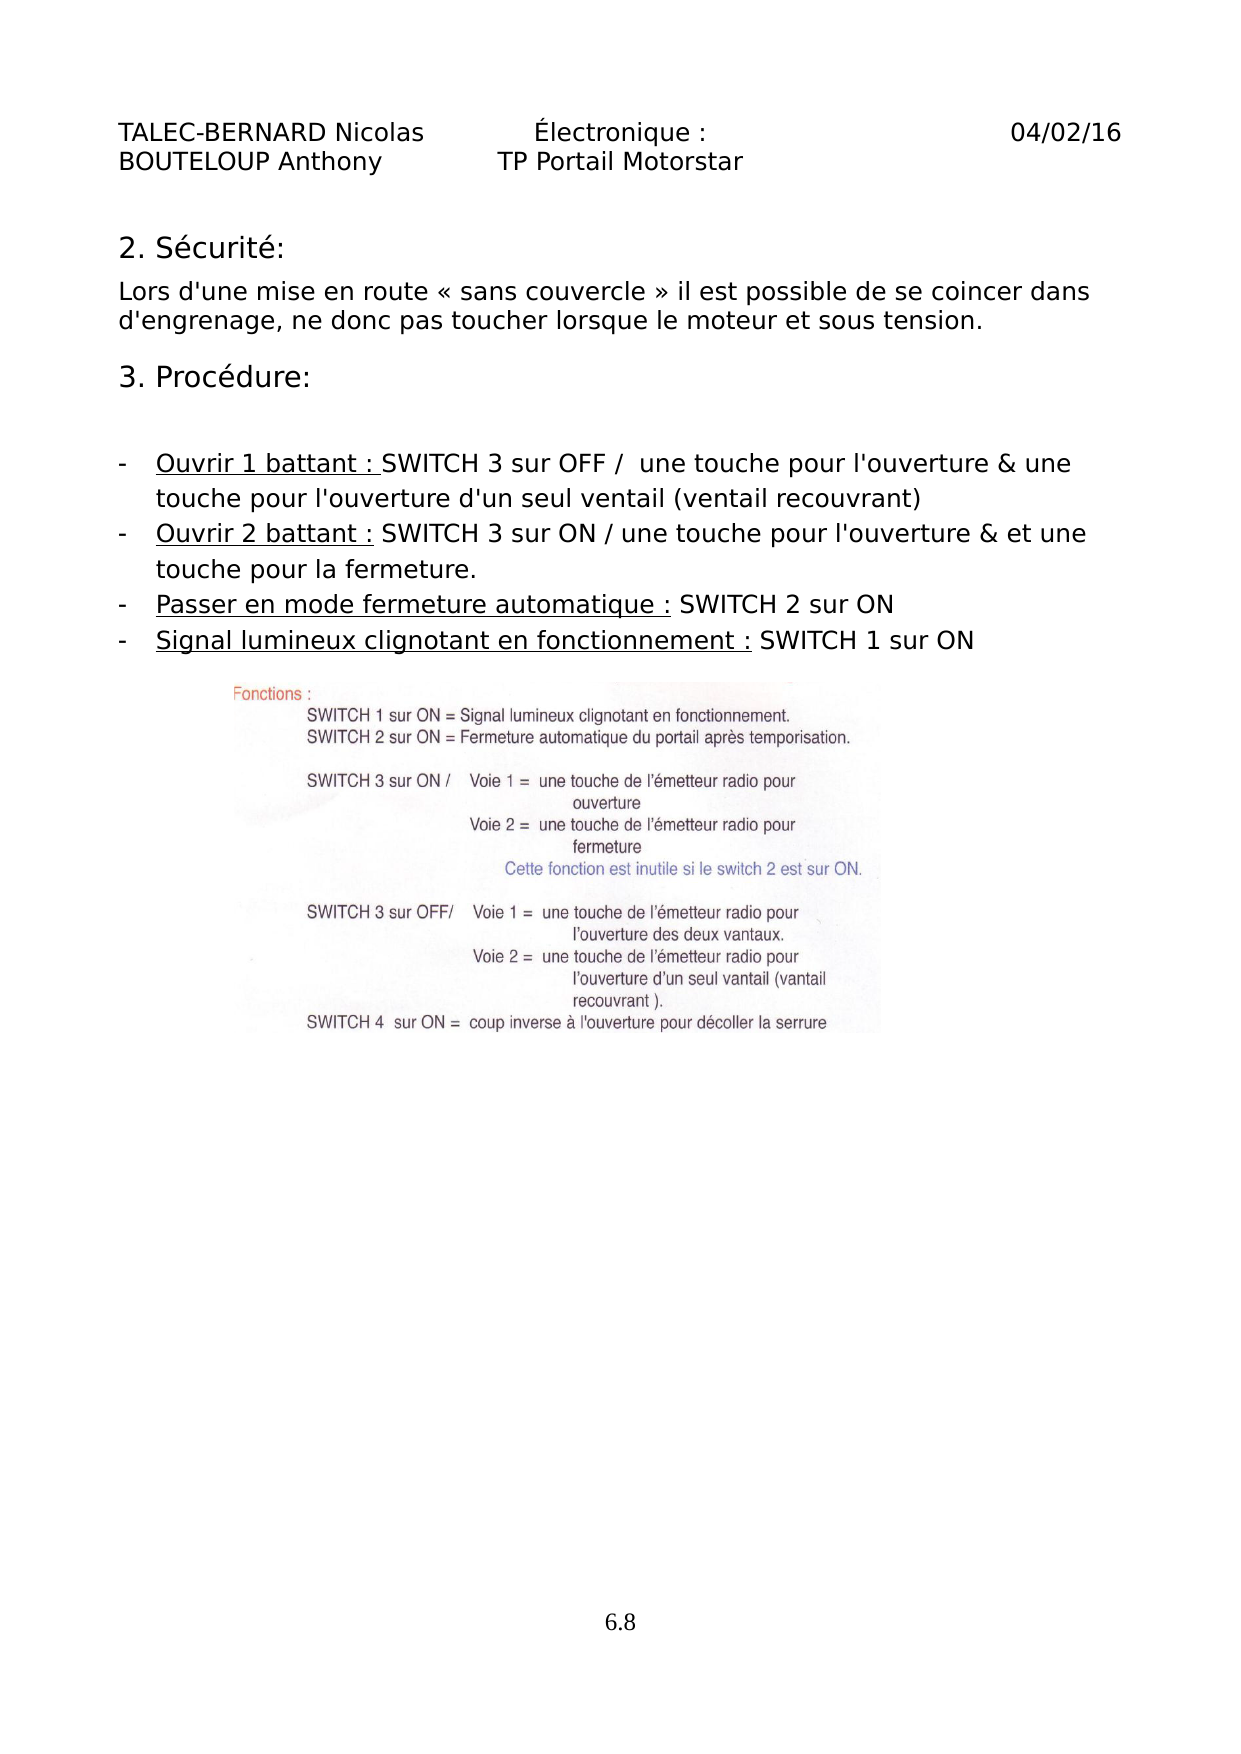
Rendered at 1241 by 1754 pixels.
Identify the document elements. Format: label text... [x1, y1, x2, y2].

subtitle 3. Procédure: [118, 361, 1122, 395]
list Passer en mode fermeture automatique : SWITCH 2 sur ON [118, 584, 1122, 620]
list Ouvrir 1 battant : SWITCH 3 sur OFF / une touche pour l'ouverture & une touche pour l'ouverture d'un seul ventail (ventail recouvrant) [118, 443, 1122, 513]
text Lors d'une mise en route « sans couvercle » il est possible de se coincer dans d'engrenage, ne donc pas toucher lorsque le moteur et sous tension. [118, 277, 1122, 336]
list Ouvrir 2 battant : SWITCH 3 sur ON / une touche pour l'ouverture & et une touche pour la fermeture. [118, 513, 1122, 584]
list Signal lumineux clignotant en fonctionnement : SWITCH 1 sur ON [118, 620, 1122, 655]
subtitle 2. Sécurité: [118, 231, 1122, 265]
